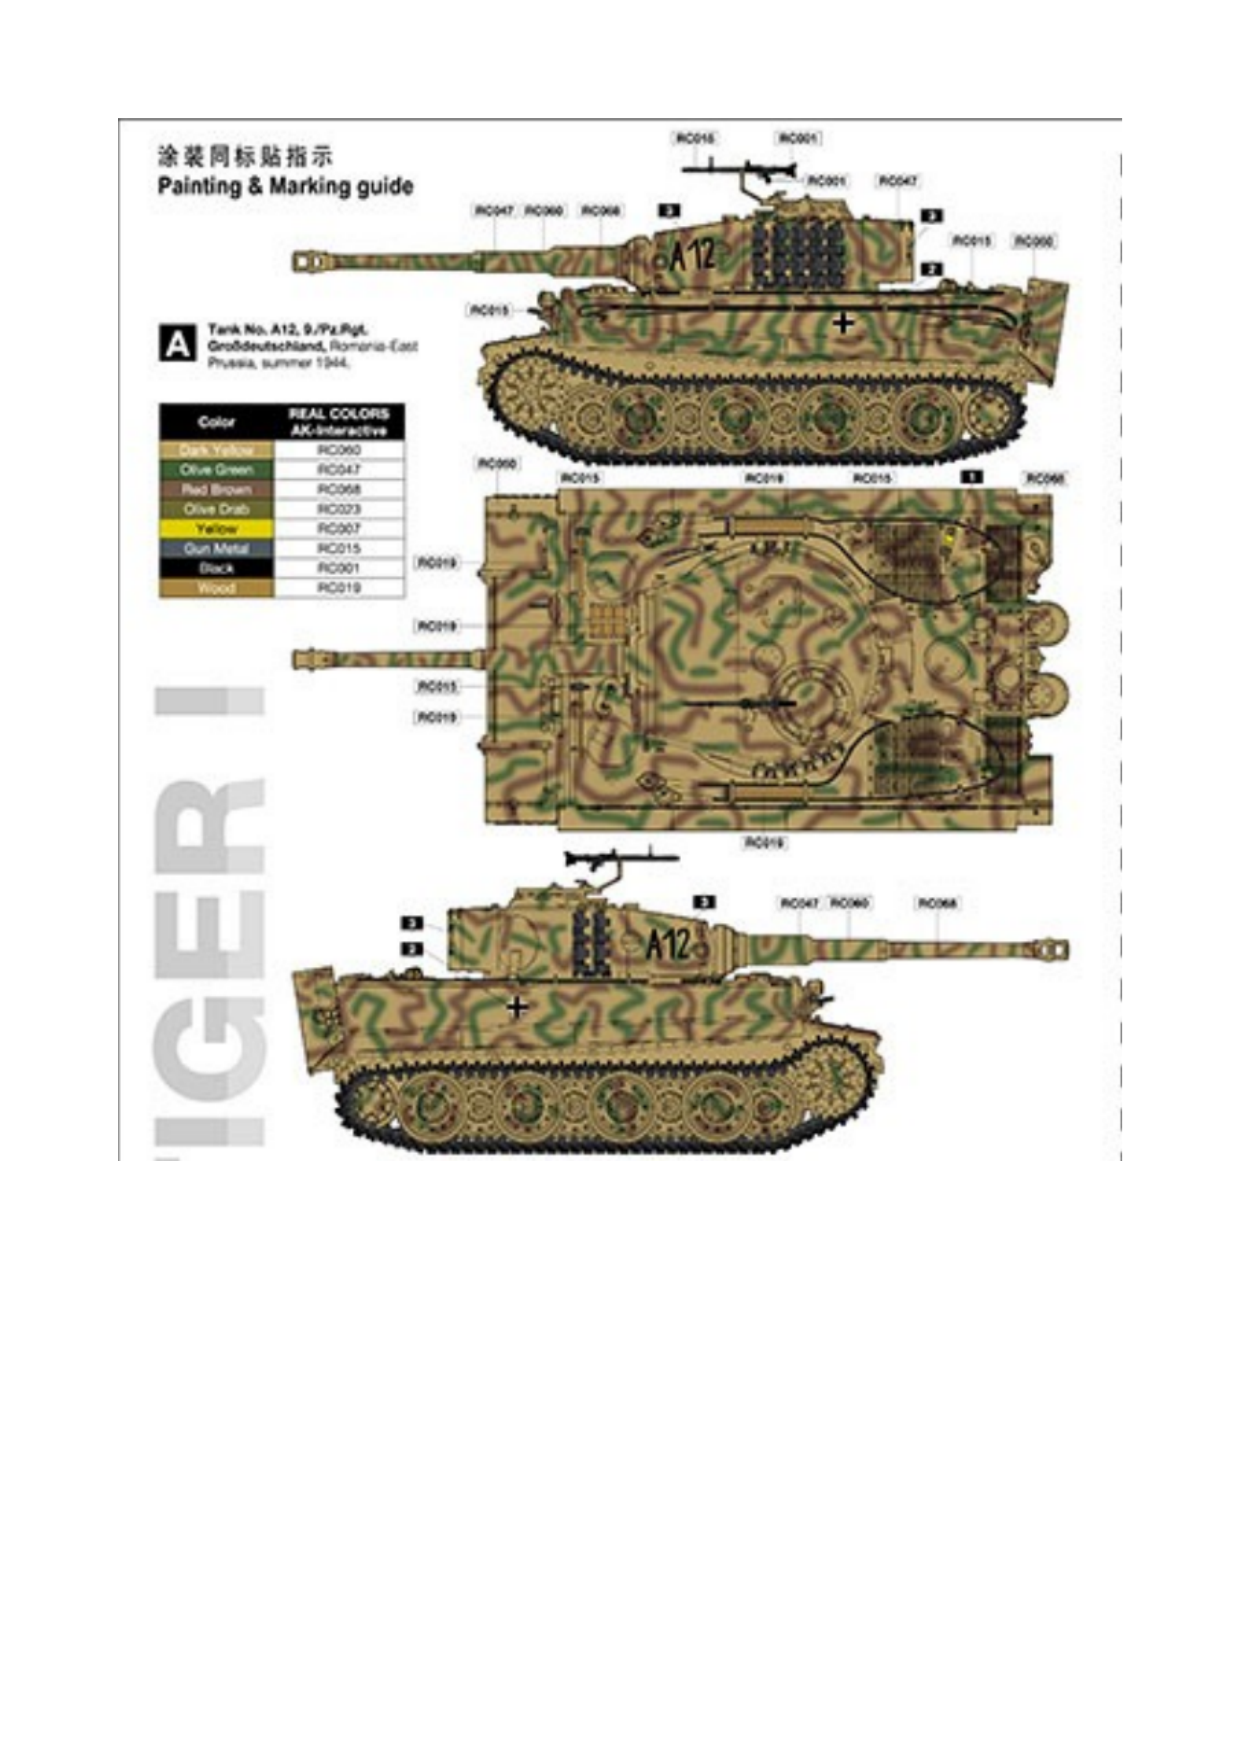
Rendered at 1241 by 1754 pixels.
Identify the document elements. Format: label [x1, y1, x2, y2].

picture [118, 118, 1123, 1161]
